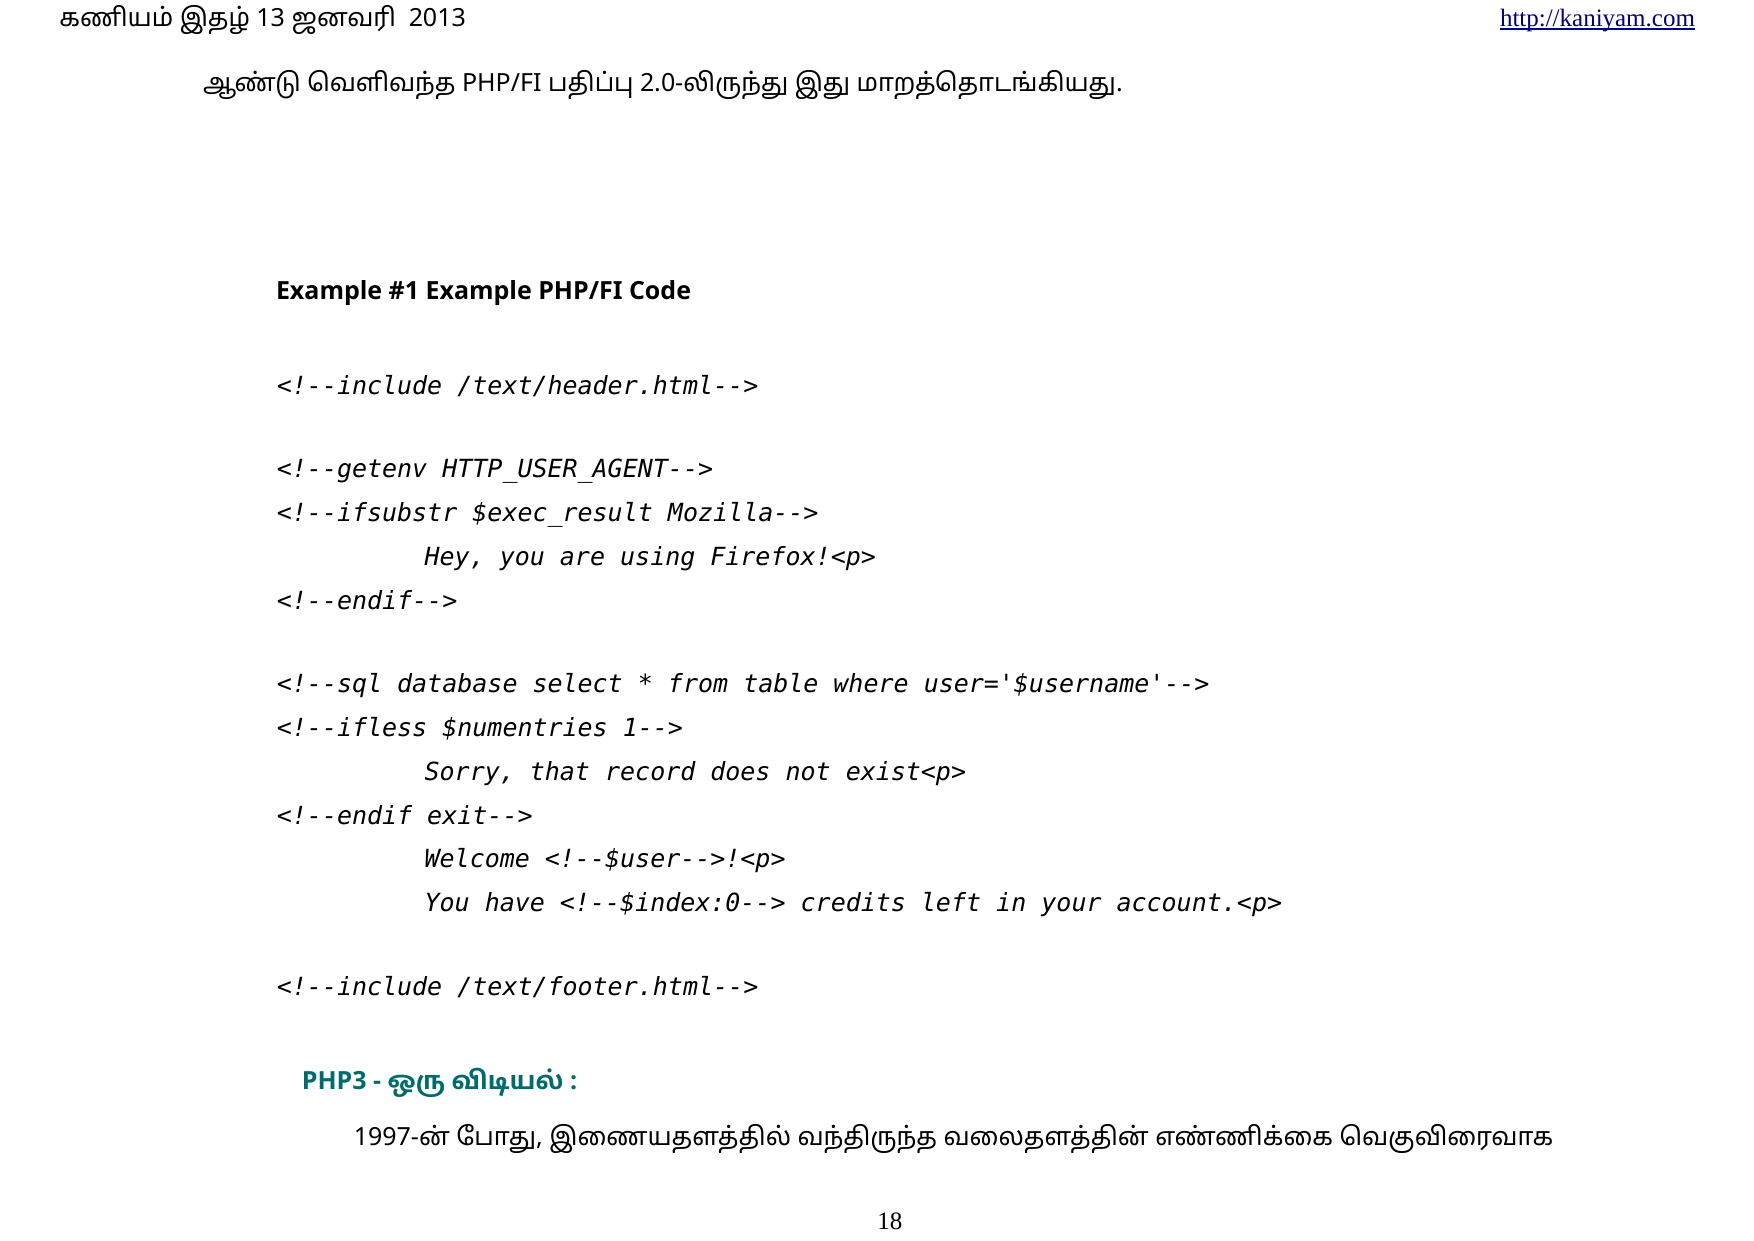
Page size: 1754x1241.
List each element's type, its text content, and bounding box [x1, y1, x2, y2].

text 1997-ன் போது, இணையதளத்தில் வந்திருந்த வலைதளத்தின் எண்ணிக்கை வெகுவிரைவாக [203, 1118, 1695, 1155]
text <!--include /text/footer.html--> [203, 972, 1695, 1001]
text Welcome <!--$user-->!<p> [203, 844, 1695, 874]
text <!--include /text/header.html--> [203, 371, 1695, 400]
text <!--endif--> [203, 586, 1695, 615]
text ஆண்டு வெளிவந்த PHP/FI பதிப்பு 2.0-லிருந்து இது மாறத்தொடங்கியது. [203, 64, 1695, 101]
text Sorry, that record does not exist<p> [203, 757, 1695, 786]
text <!--getenv HTTP_USER_AGENT--> [203, 454, 1695, 484]
text PHP3 - ஒரு விடியல் : [203, 1063, 1695, 1100]
text <!--ifless $numentries 1--> [203, 713, 1695, 742]
text <!--sql database select * from table where user='$username'--> [203, 669, 1695, 699]
text Hey, you are using Firefox!<p> [203, 542, 1695, 571]
text <!--endif exit--> [203, 801, 1695, 830]
text <!--ifsubstr $exec_result Mozilla--> [203, 498, 1695, 527]
text You have <!--$index:0--> credits left in your account.<p> [203, 888, 1695, 917]
text Example #1 Example PHP/FI Code [203, 273, 1695, 307]
